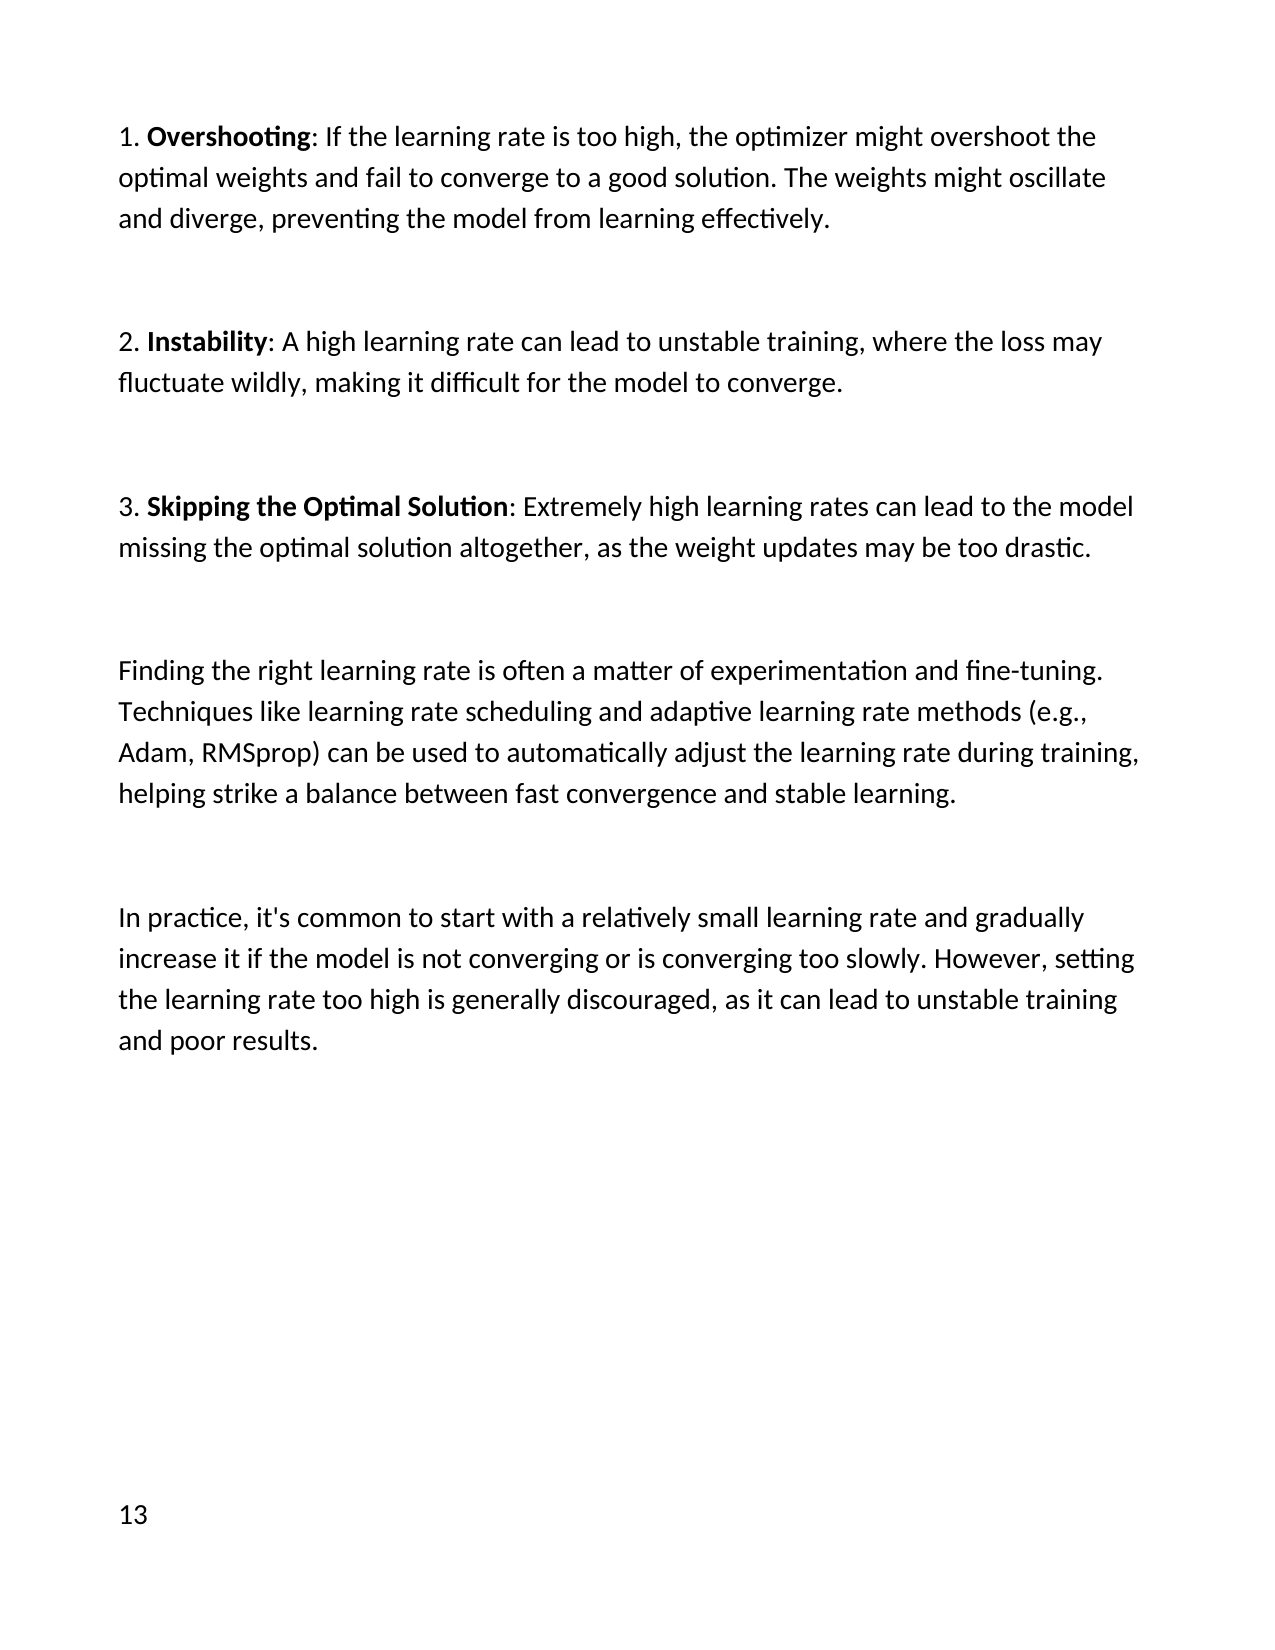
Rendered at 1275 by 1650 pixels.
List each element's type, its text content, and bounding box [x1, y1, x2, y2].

text 3. Skipping the Optimal Solution: Extremely high learning rates can lead to the model missing the optimal solution altogether, as the weight updates may be too drastic. [118, 488, 1157, 564]
text In practice, it's common to start with a relatively small learning rate and gradually increase it if the model is not converging or is converging too slowly. However, setting the learning rate too high is generally discouraged, as it can lead to unstable training and poor results. [118, 899, 1157, 1057]
text Finding the right learning rate is often a matter of experimentation and fine-tuning. Techniques like learning rate scheduling and adaptive learning rate methods (e.g., Adam, RMSprop) can be used to automatically adjust the learning rate during training, helping strike a balance between fast convergence and stable learning. [118, 652, 1157, 811]
text 1. Overshooting: If the learning rate is too high, the optimizer might overshoot the optimal weights and fail to converge to a good solution. The weights might oscillate and diverge, preventing the model from learning effectively. [118, 118, 1157, 236]
text 2. Instability: A high learning rate can lead to unstable training, where the loss may fluctuate wildly, making it difficult for the model to converge. [118, 323, 1157, 400]
